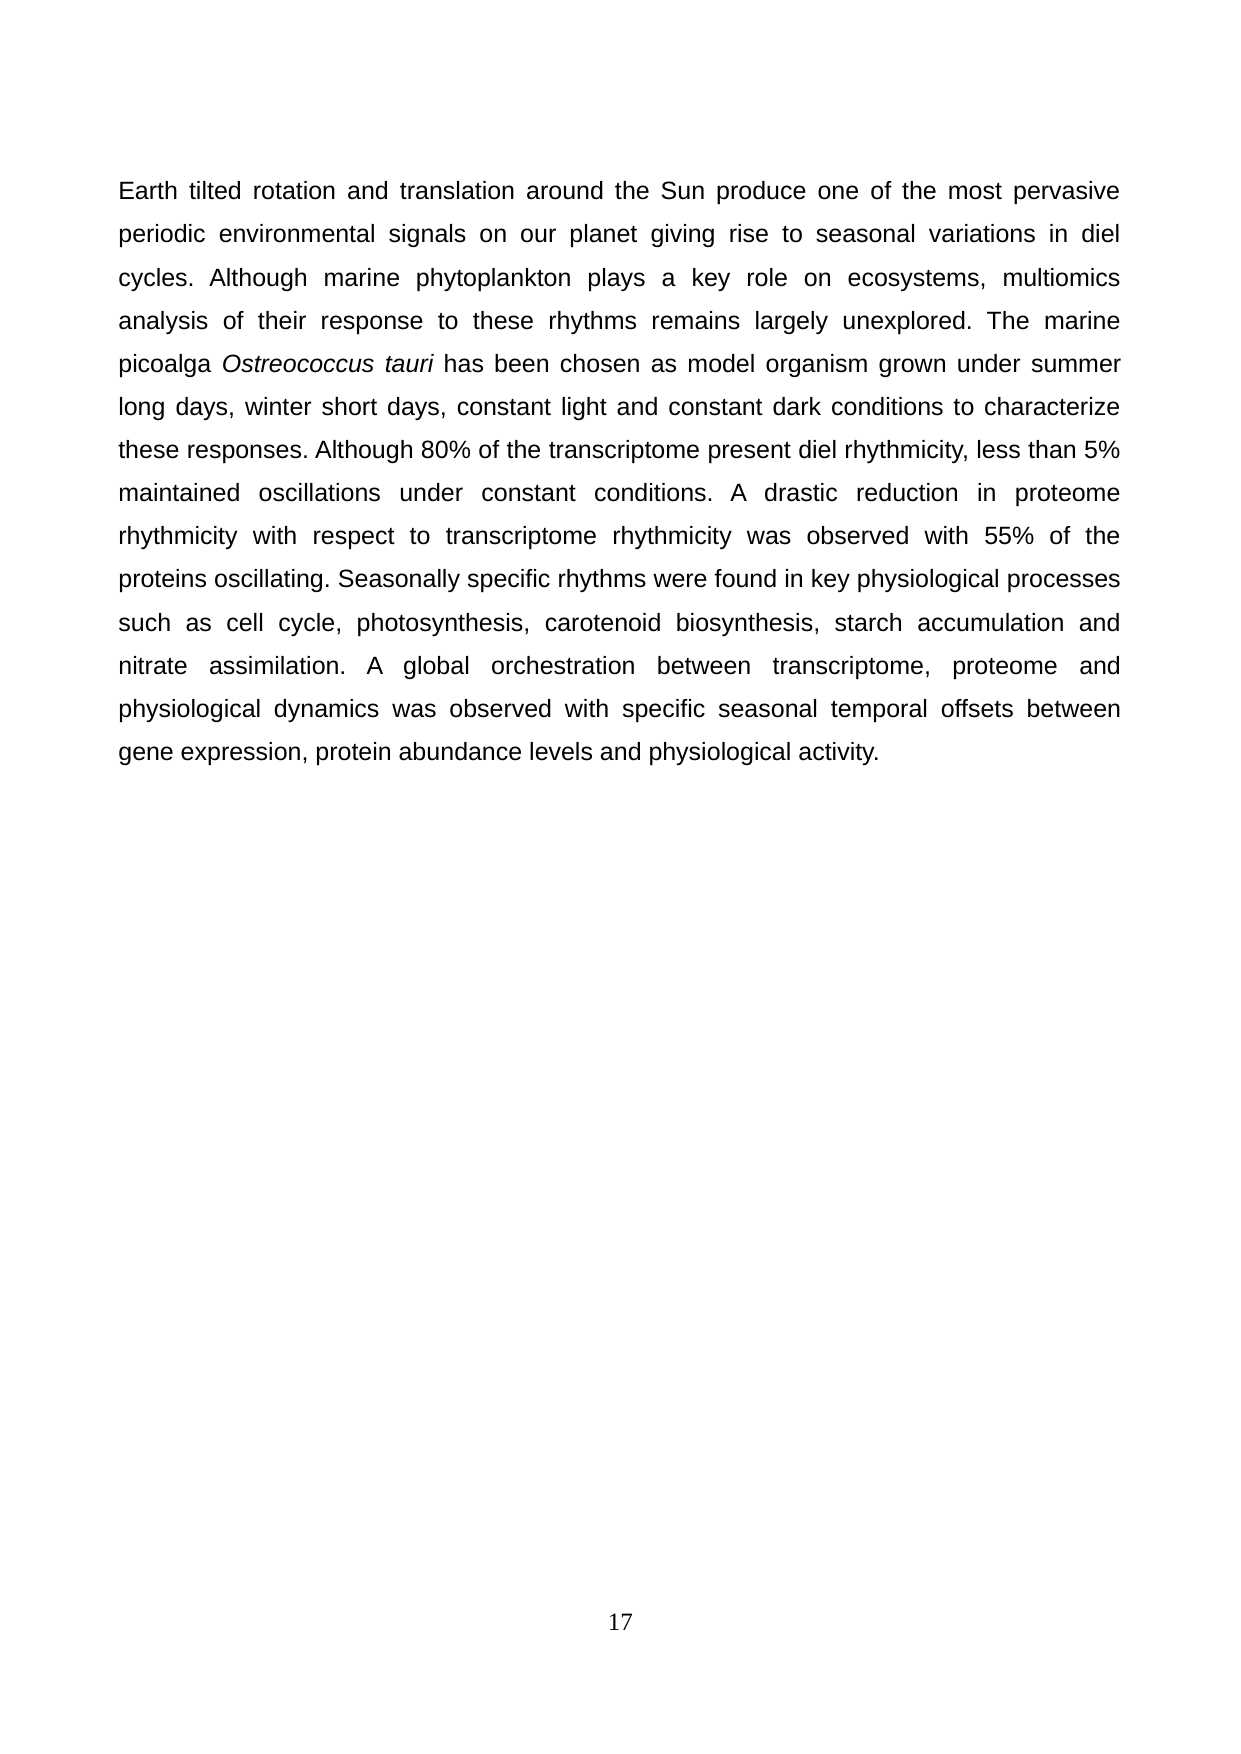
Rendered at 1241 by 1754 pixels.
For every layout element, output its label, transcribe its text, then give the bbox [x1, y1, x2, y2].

text Earth tilted rotation and translation around the Sun produce one of the most pervasive periodic environmental signals on our planet giving rise to seasonal variations in diel cycles. Although marine phytoplankton plays a key role on ecosystems, multiomics analysis of their response to these rhythms remains largely unexplored. The marine picoalga Ostreococcus tauri has been chosen as model organism grown under summer long days, winter short days, constant light and constant dark conditions to characterize these responses. Although 80% of the transcriptome present diel rhythmicity, less than 5% maintained oscillations under constant conditions. A drastic reduction in proteome rhythmicity with respect to transcriptome rhythmicity was observed with 55% of the proteins oscillating. Seasonally specific rhythms were found in key physiological processes such as cell cycle, photosynthesis, carotenoid biosynthesis, starch accumulation and nitrate assimilation. A global orchestration between transcriptome, proteome and physiological dynamics was observed with specific seasonal temporal offsets between gene expression, protein abundance levels and physiological activity. [118, 176, 1122, 766]
